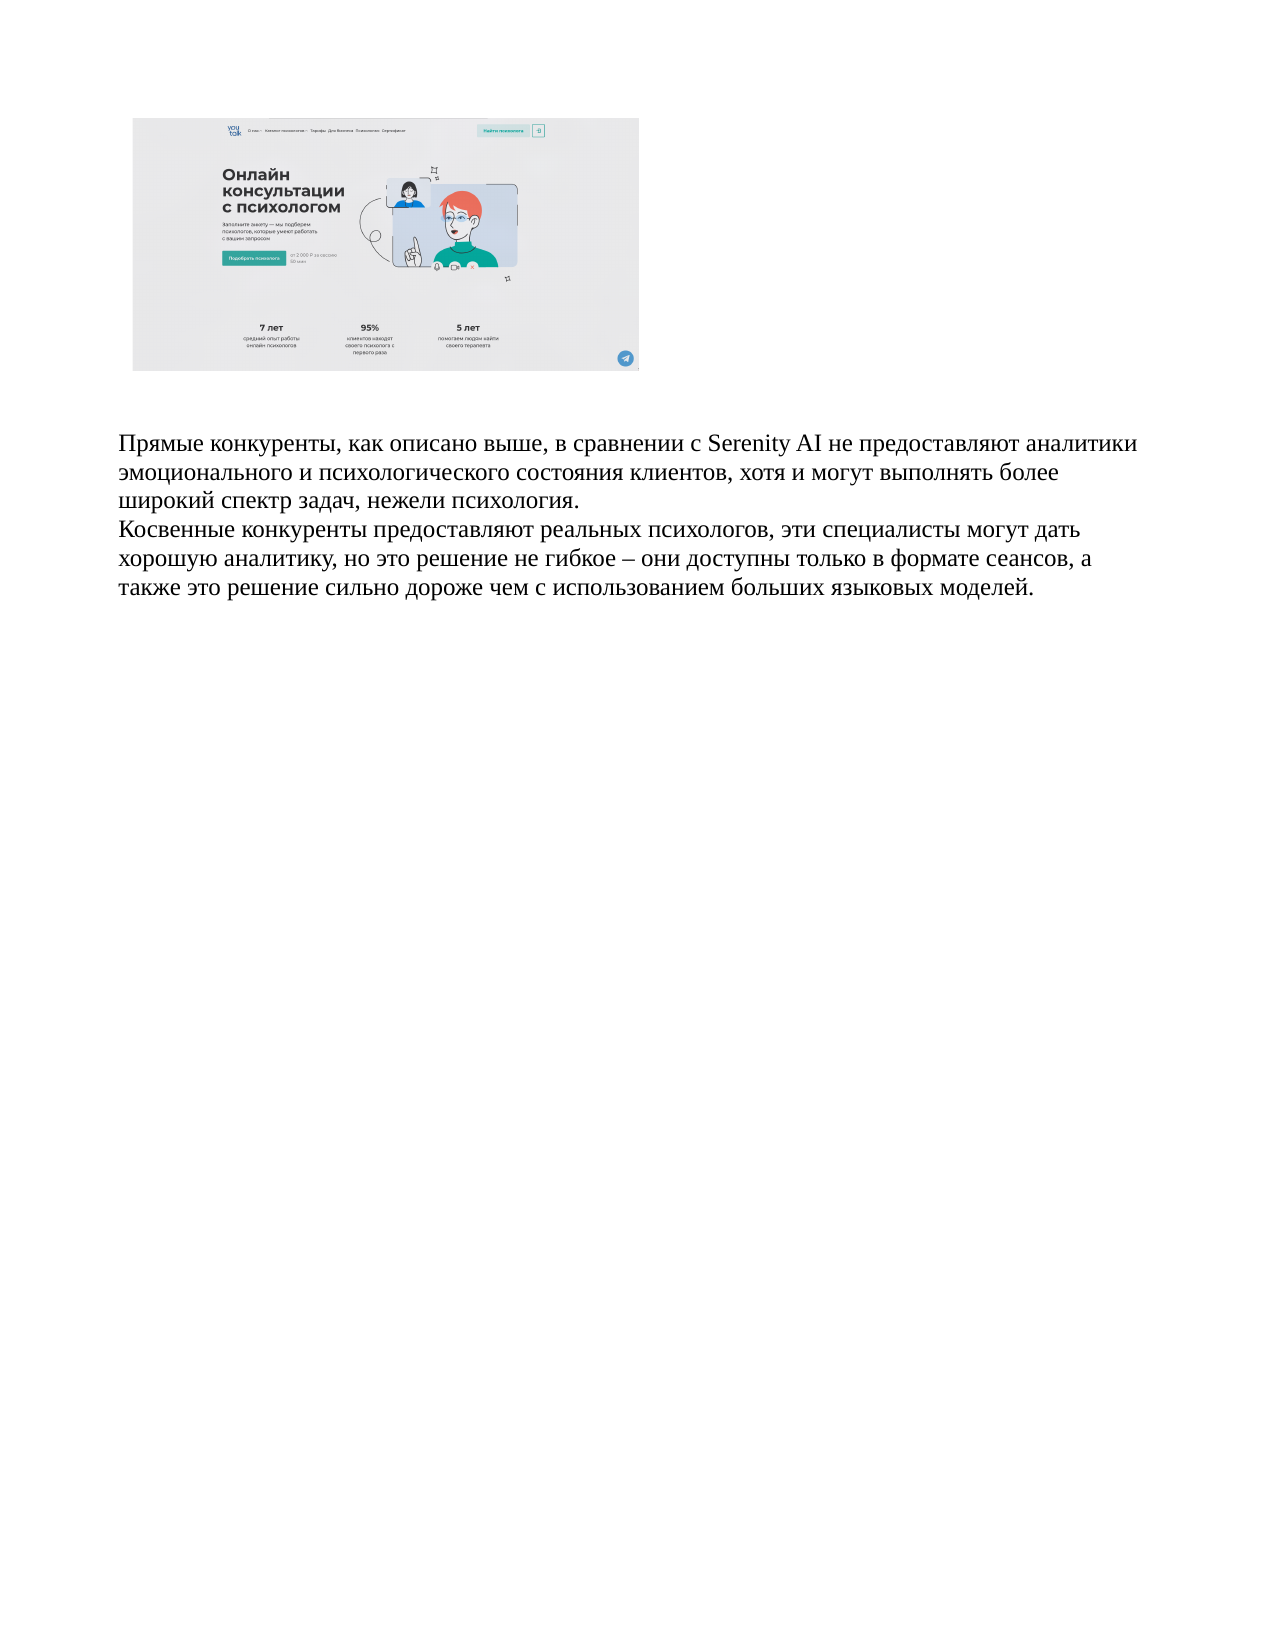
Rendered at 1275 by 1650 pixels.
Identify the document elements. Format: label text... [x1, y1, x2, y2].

text Прямые конкуренты, как описано выше, в сравнении с Serenity AI не предоставляют аналитики эмоционального и психологического состояния клиентов, хотя и могут выполнять более широкий спектр задач, нежели психология. [118, 428, 1157, 514]
picture [132, 118, 639, 371]
text Косвенные конкуренты предоставляют реальных психологов, эти специалисты могут дать хорошую аналитику, но это решение не гибкое – они доступны только в формате сеансов, а также это решение сильно дороже чем с использованием больших языковых моделей. [118, 514, 1157, 600]
